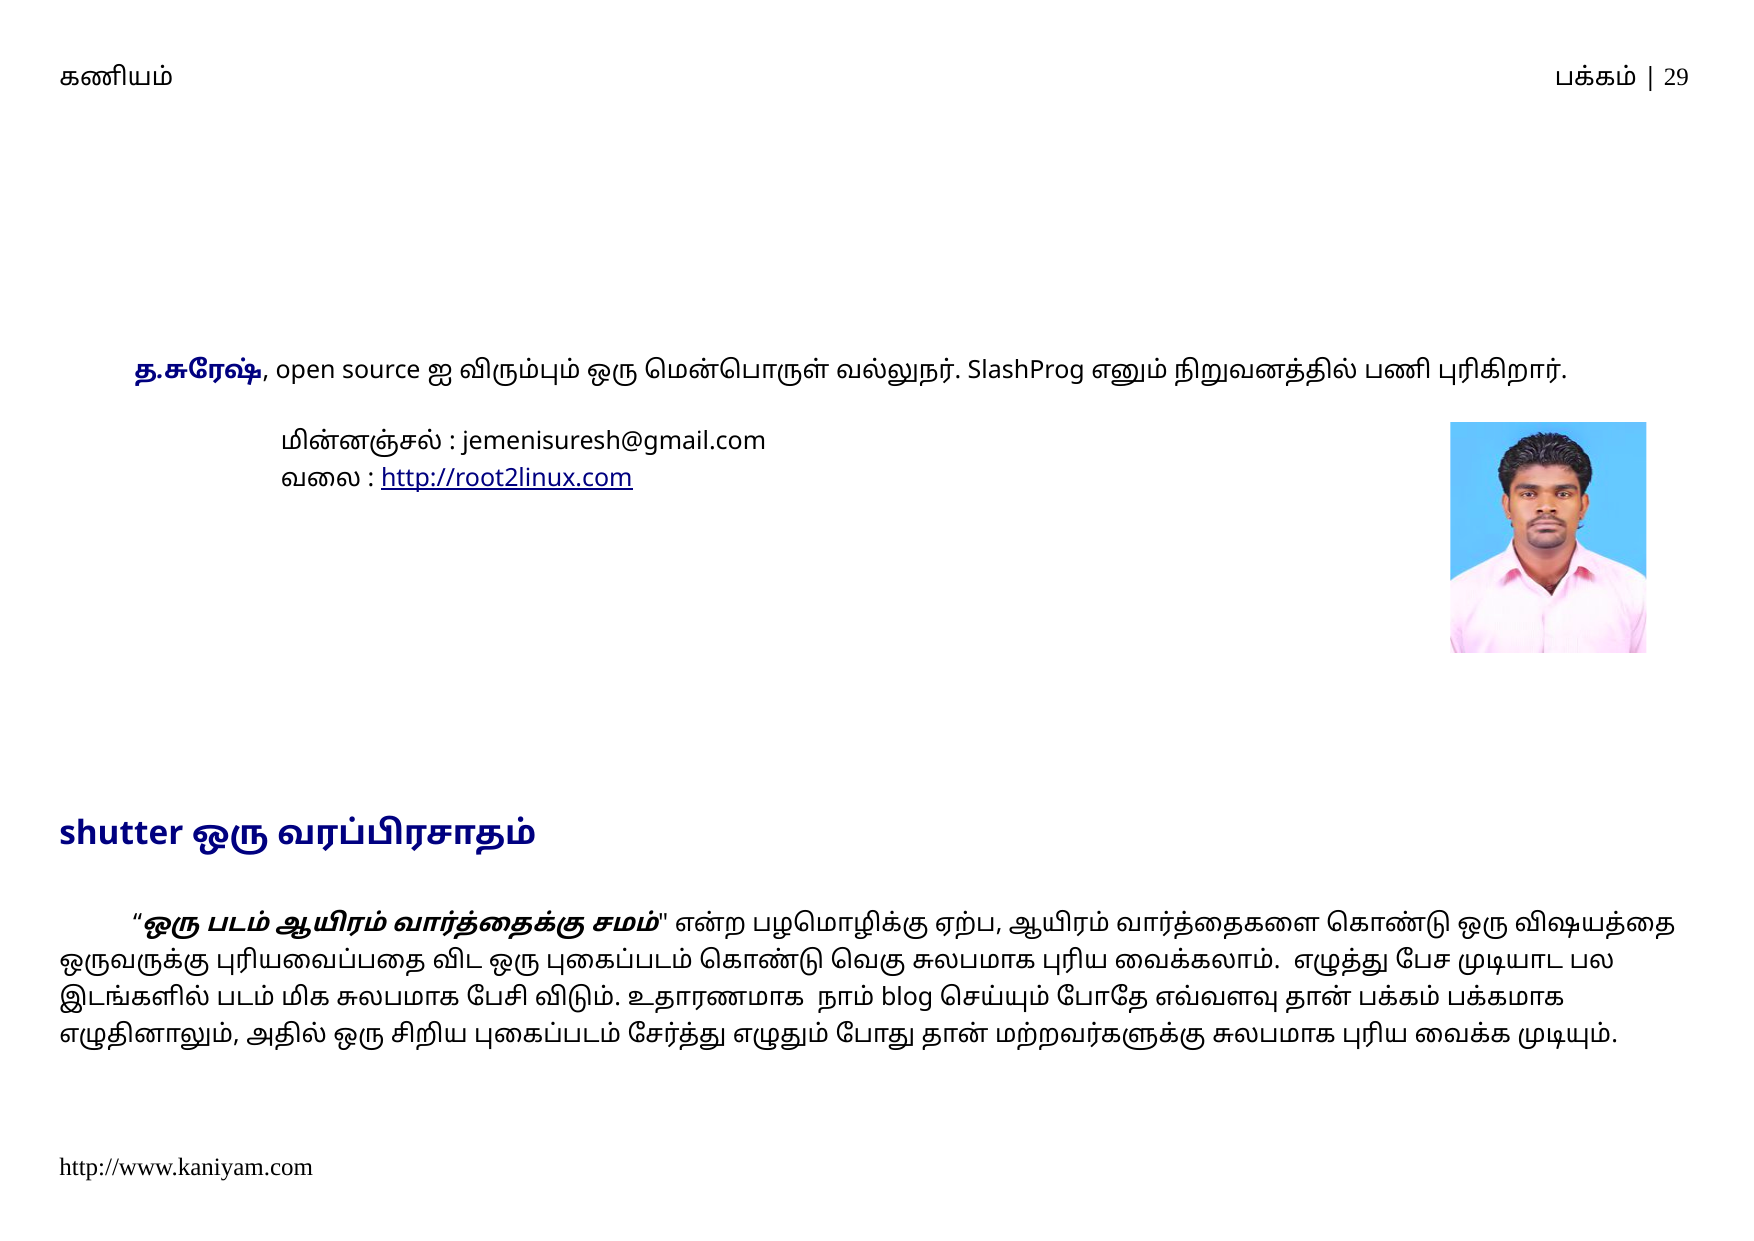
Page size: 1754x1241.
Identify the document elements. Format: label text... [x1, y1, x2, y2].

list த.சுரேஷ், open source ஐ விரும்பும் ஒரு மென்பொருள் வல்லுநர். SlashProg எனும் நிறுவனத்தில் பணி புரிகிறார். [97, 352, 1695, 389]
text “ஒரு படம் ஆயிரம் வார்த்தைக்கு சமம்" என்ற பழமொழிக்கு ஏற்ப, ஆயிரம் வார்த்தைகளை கொண்டு ஒரு விஷயத்தை ஒருவருக்கு புரியவைப்பதை விட ஒரு புகைப்படம் கொண்டு வெகு சுலபமாக புரிய வைக்கலாம். எழுத்து பேச முடியாட பல இடங்களில் படம் மிக சுலபமாக பேசி விடும். உதாரணமாக நாம் blog செய்யும் போதே எவ்வளவு தான் பக்கம் பக்கமாக எழுதினாலும், அதில் ஒரு சிறிய புகைப்படம் சேர்த்து எழுதும் போது தான் மற்றவர்களுக்கு சுலபமாக புரிய வைக்க முடியும். [59, 905, 1695, 1053]
picture [1450, 422, 1647, 653]
subtitle shutter ஒரு வரப்பிரசாதம் [59, 809, 1695, 858]
subtitle மின்னஞ்சல் : jemenisuresh@gmail.com வலை : http://root2linux.com [97, 423, 1450, 497]
subtitle [1647, 423, 1695, 497]
